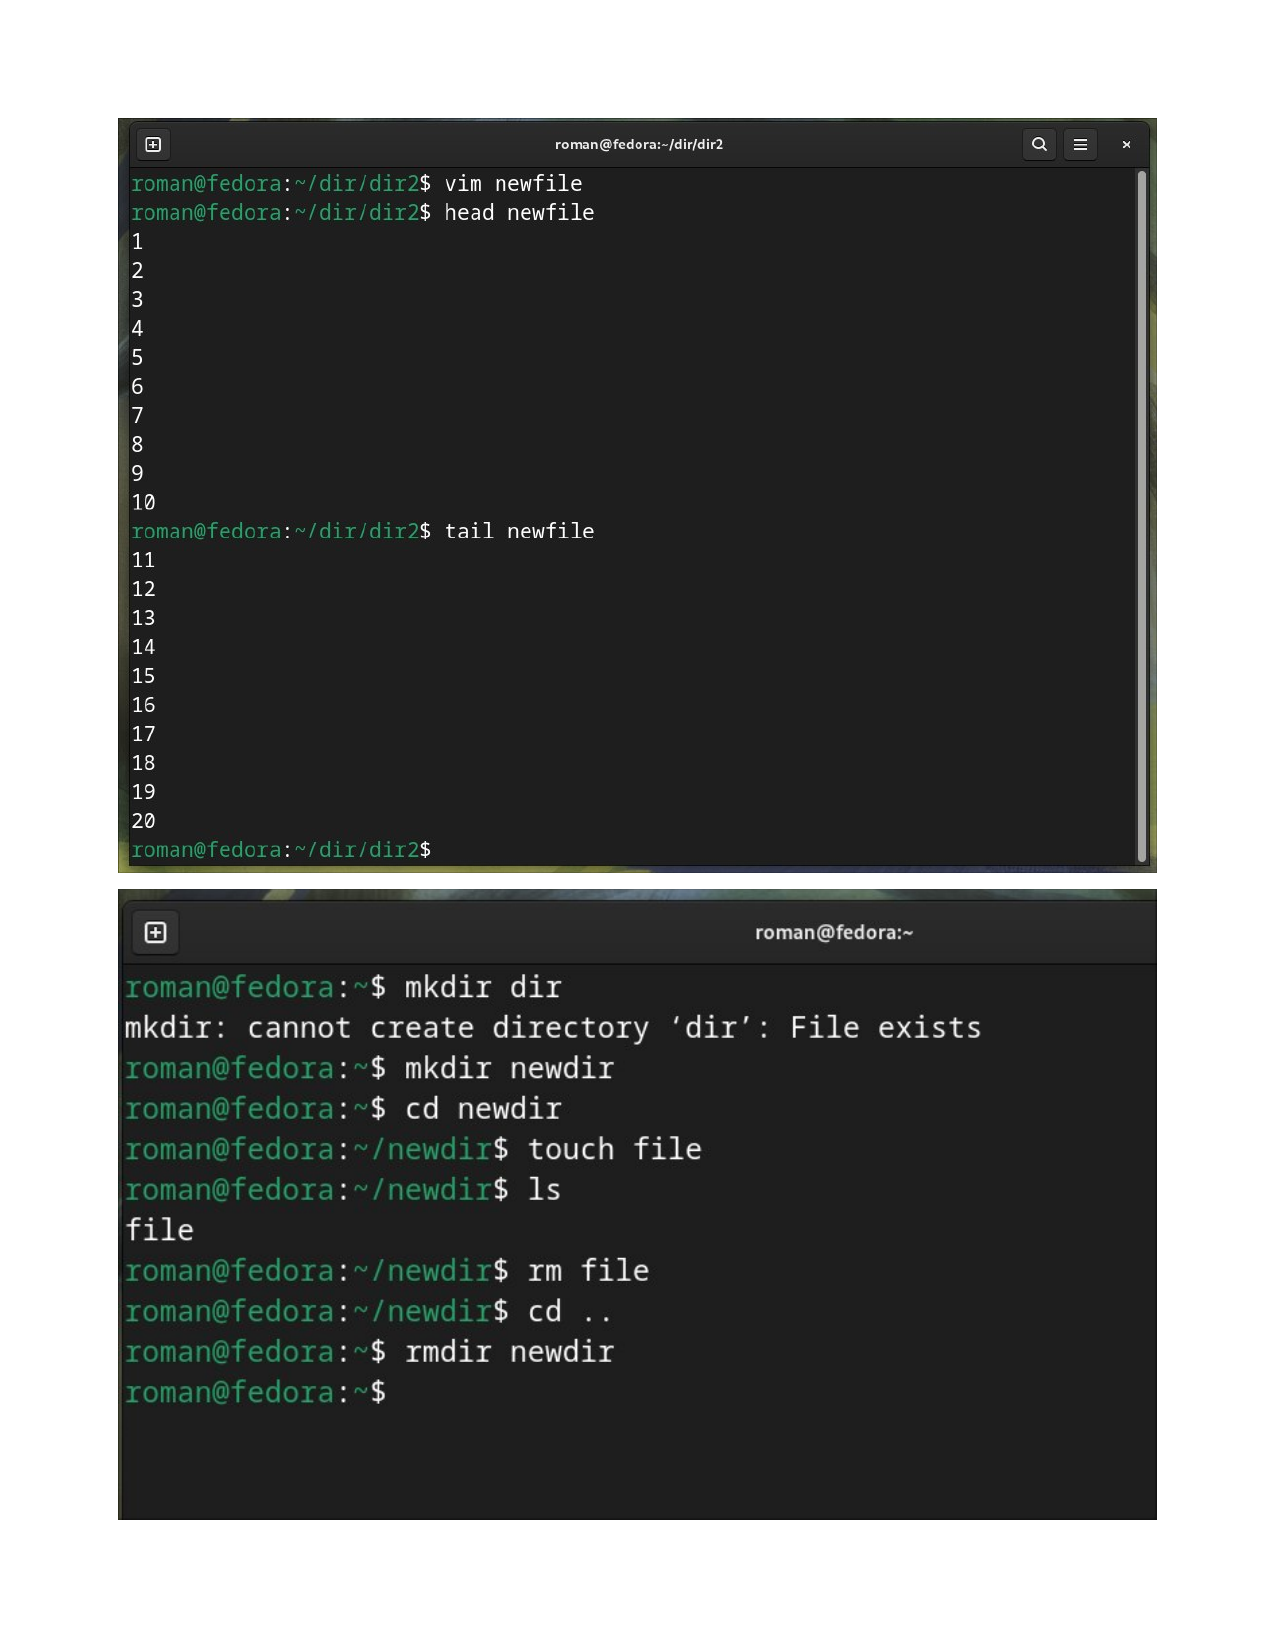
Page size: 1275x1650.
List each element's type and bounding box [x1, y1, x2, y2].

picture [118, 118, 1157, 873]
picture [118, 889, 1157, 1520]
